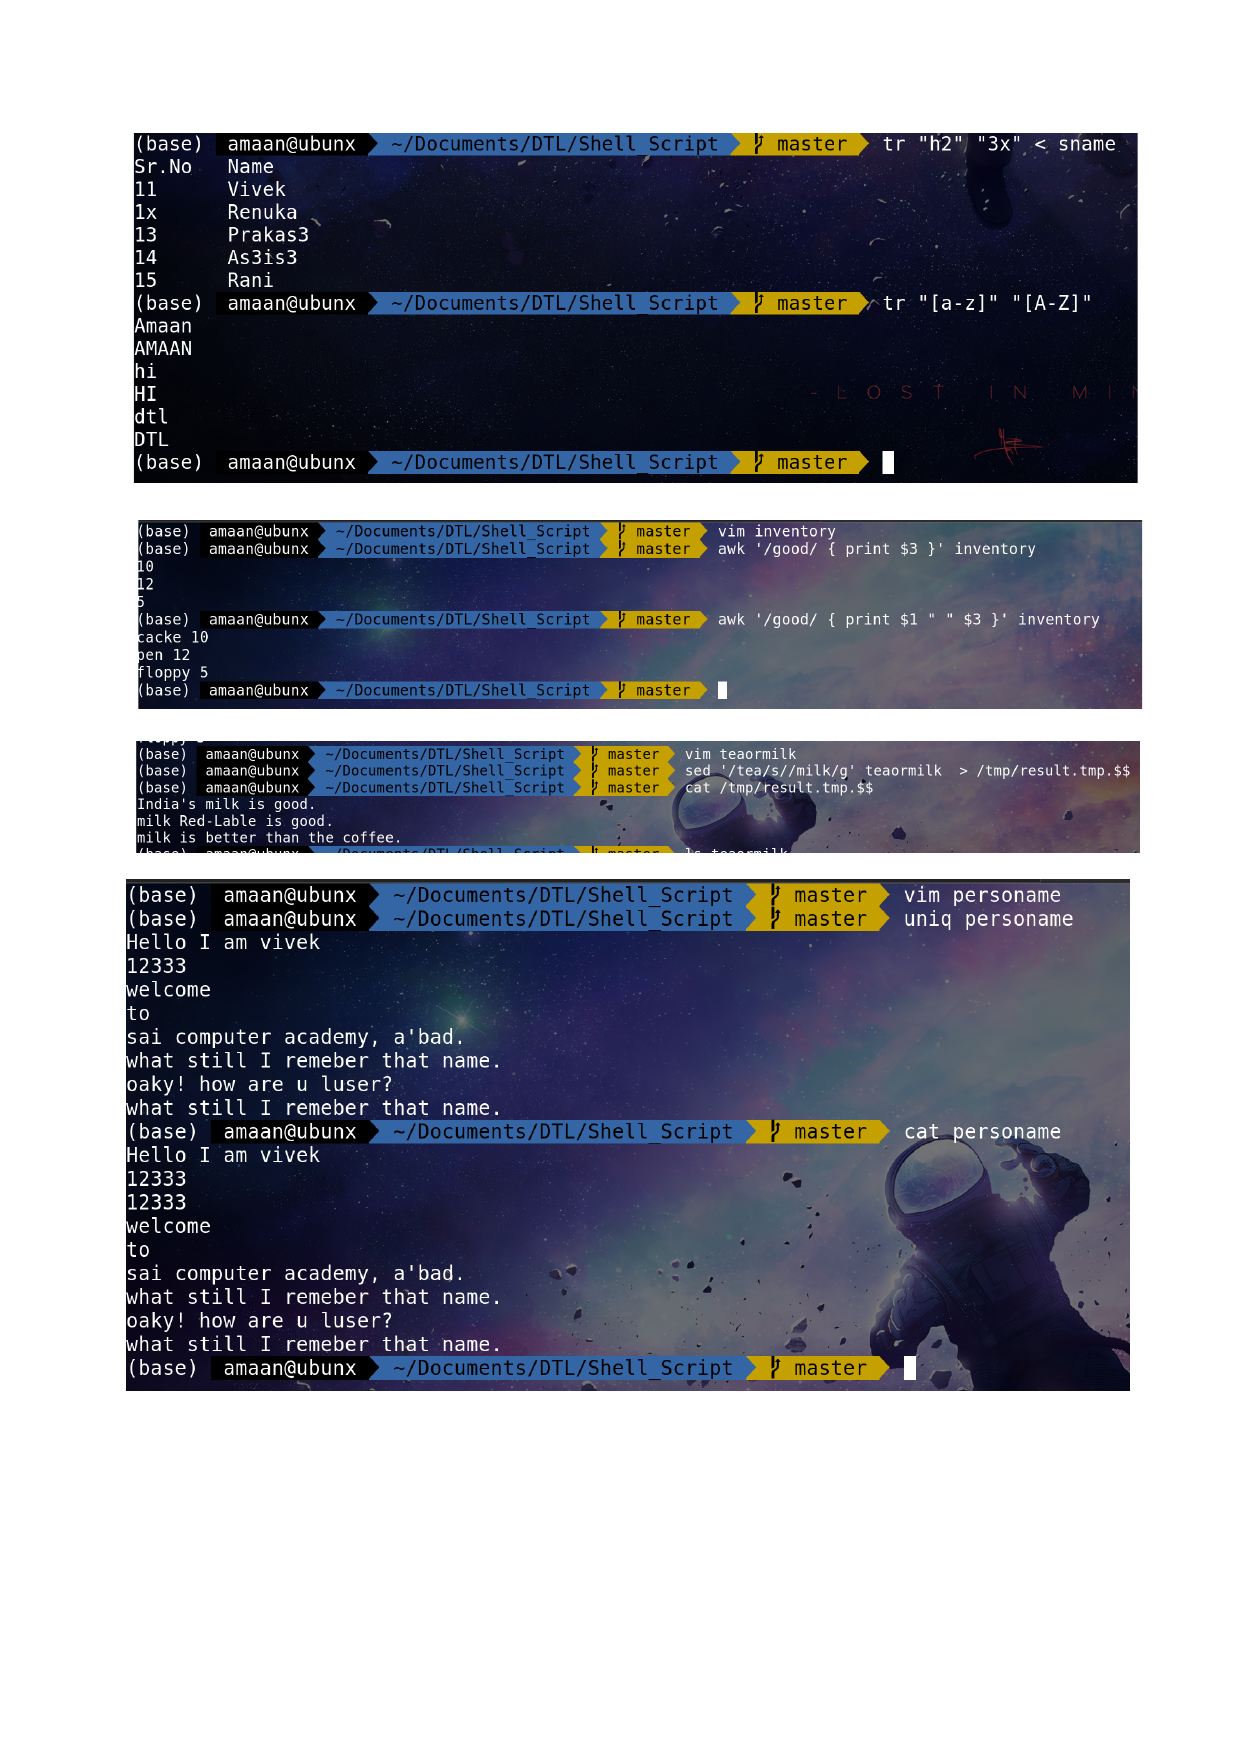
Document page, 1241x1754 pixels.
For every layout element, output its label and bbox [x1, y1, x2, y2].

picture [133, 133, 1138, 483]
picture [136, 741, 1140, 853]
picture [126, 879, 1130, 1391]
picture [138, 520, 1143, 709]
